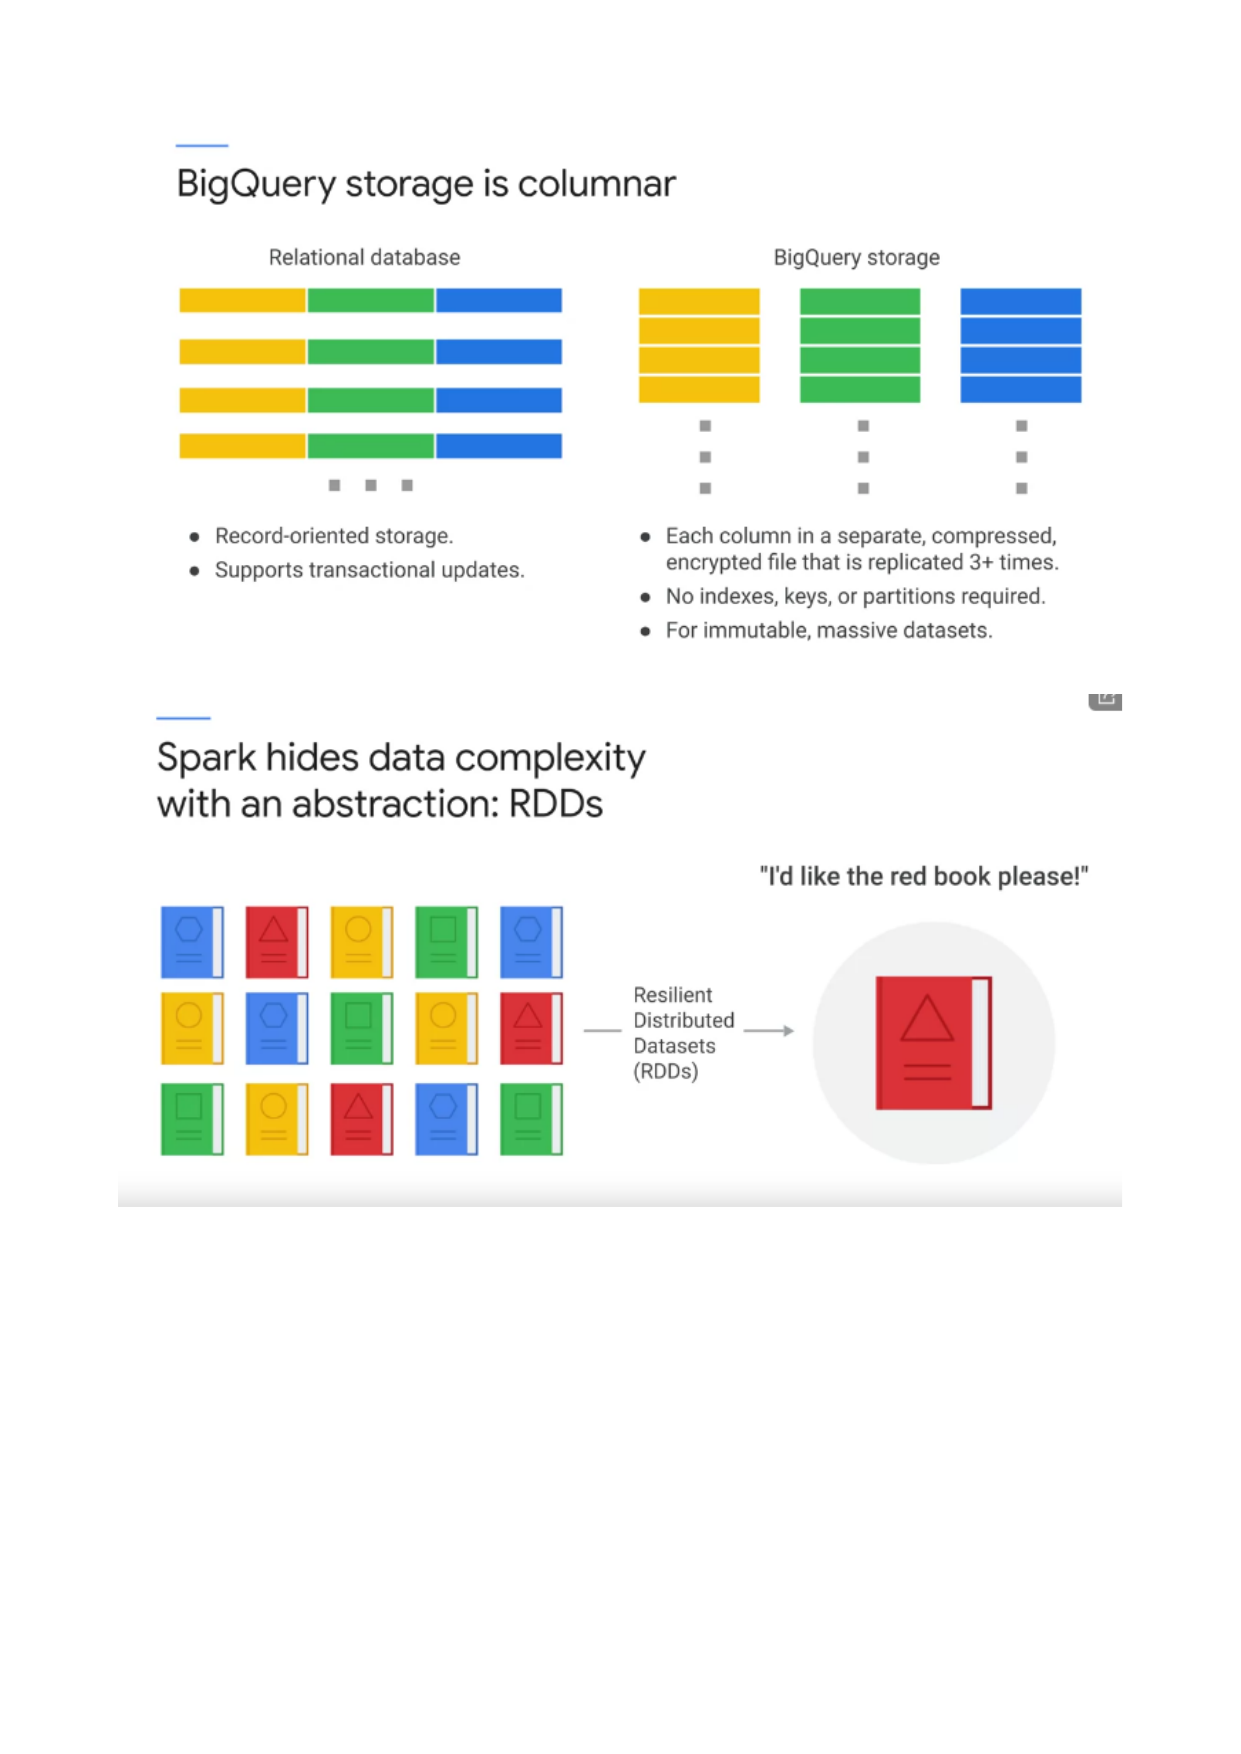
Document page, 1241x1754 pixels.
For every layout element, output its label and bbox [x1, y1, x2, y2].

picture [118, 694, 1123, 1207]
picture [118, 118, 1123, 666]
